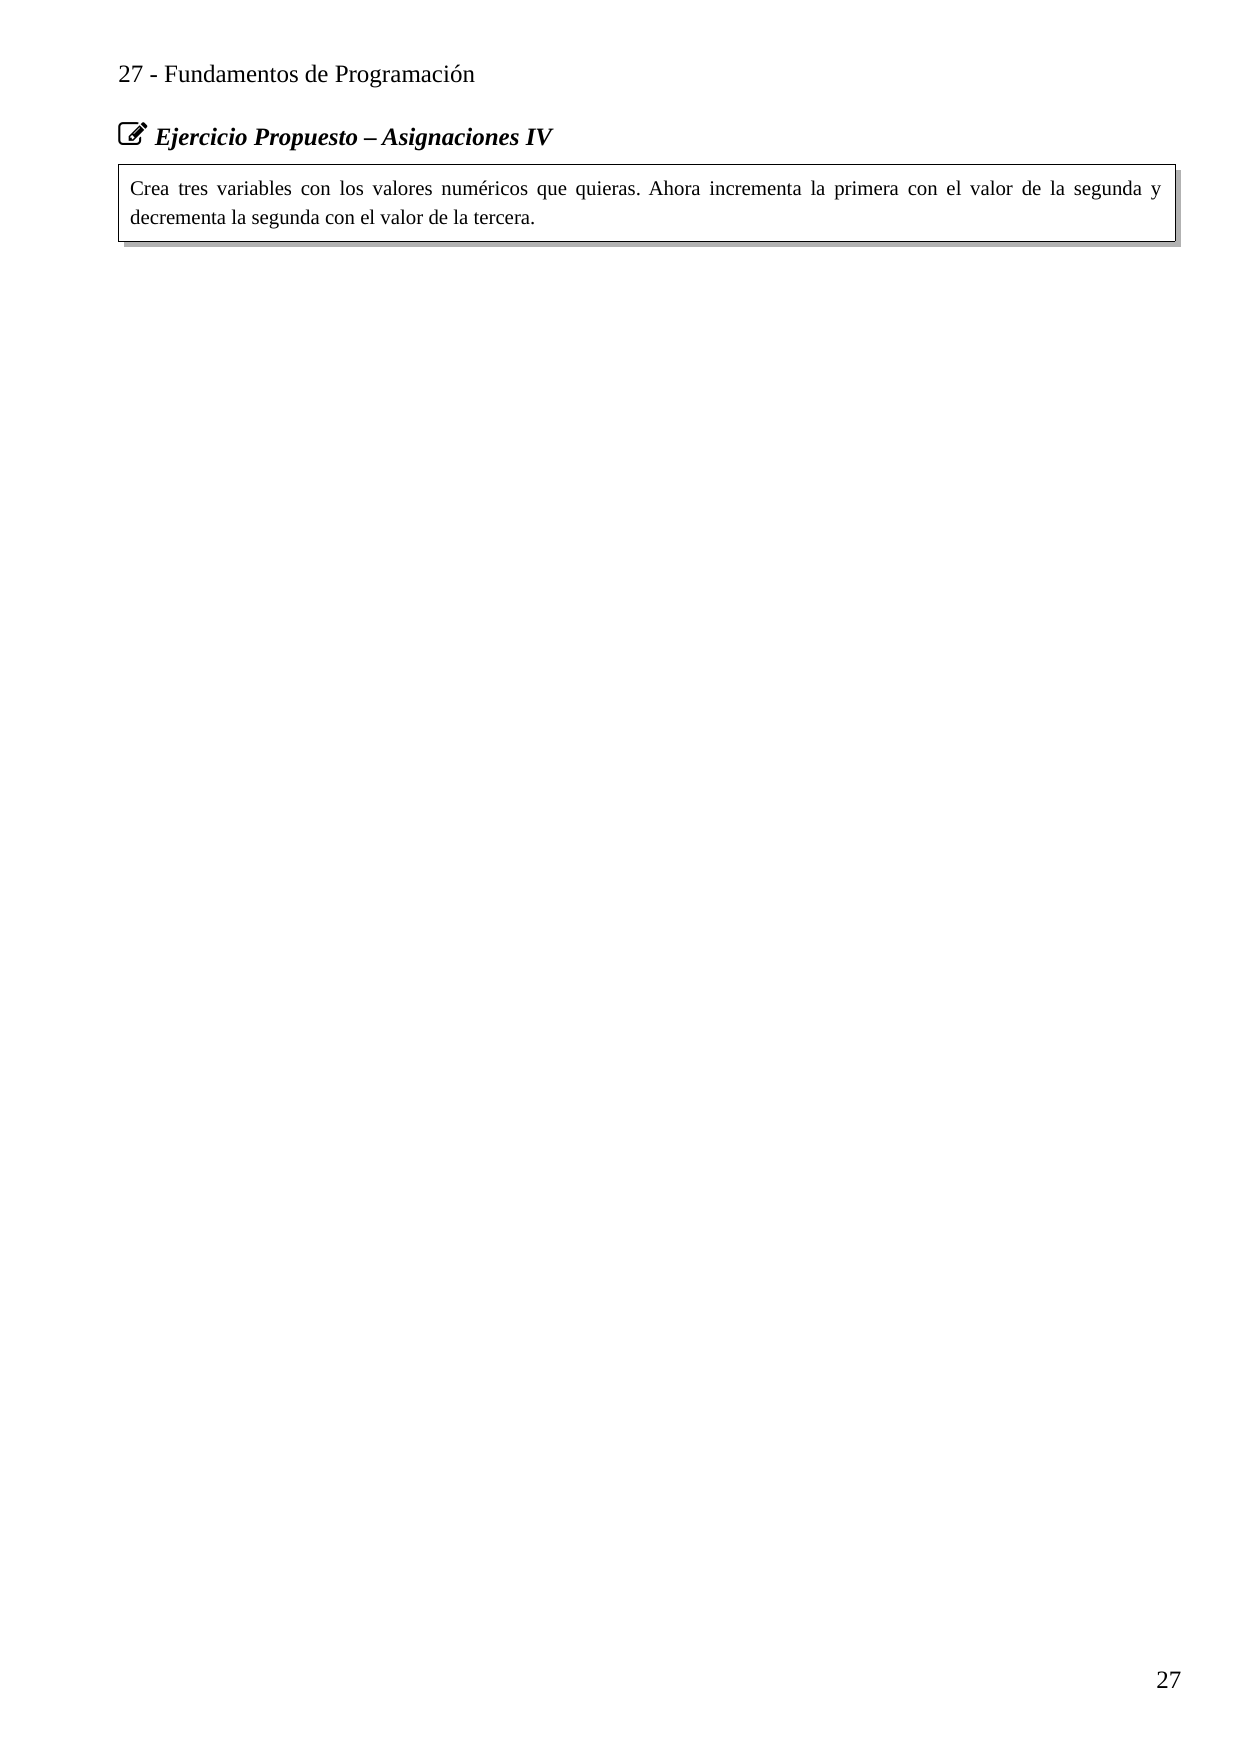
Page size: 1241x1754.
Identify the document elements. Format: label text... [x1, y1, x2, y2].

text Crea tres variables con los valores numéricos que quieras. Ahora incrementa la primera con el valor de la segunda y decrementa la segunda con el valor de la tercera. [119, 165, 1175, 241]
text  Ejercicio Propuesto – Asignaciones IV [118, 118, 1181, 152]
